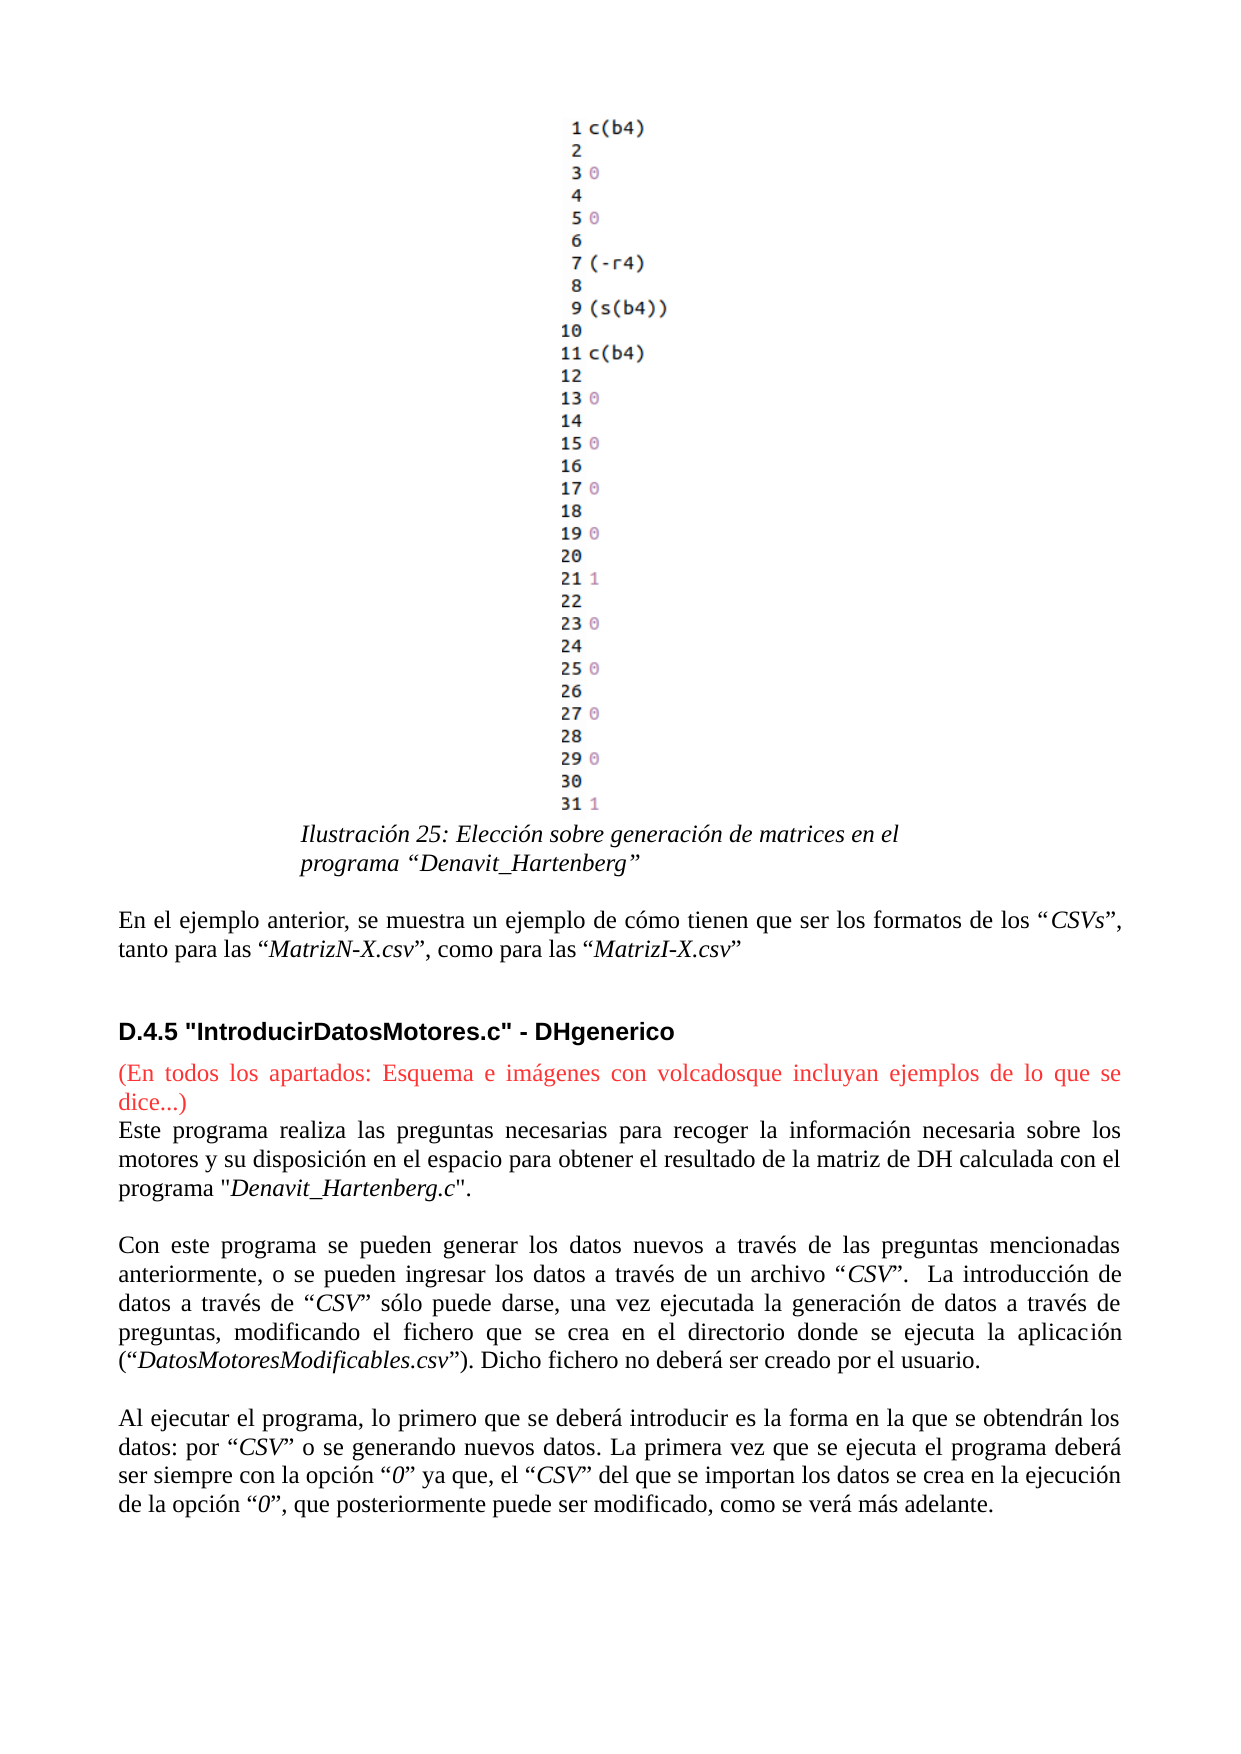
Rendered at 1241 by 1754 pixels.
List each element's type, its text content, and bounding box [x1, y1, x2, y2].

subtitle D.4.5 "IntroducirDatosMotores.c" - DHgenerico [118, 1017, 1122, 1046]
text Este programa realiza las preguntas necesarias para recoger la información necesaria sobre los motores y su disposición en el espacio para obtener el resultado de la matriz de DH calculada con el programa "Denavit_Hartenberg.c". [118, 1116, 1122, 1202]
text Al ejecutar el programa, lo primero que se deberá introducir es la forma en la que se obtendrán los datos: por “CSV” o se generando nuevos datos. La primera vez que se ejecuta el programa deberá ser siempre con la opción “0” ya que, el “CSV” del que se importan los datos se crea en la ejecución de la opción “0”, que posteriormente puede ser modificado, como se verá más adelante. [118, 1403, 1122, 1518]
text En el ejemplo anterior, se muestra un ejemplo de cómo tienen que ser los formatos de los “CSVs”, tanto para las “MatrizN-X.csv”, como para las “MatrizI-X.csv” [118, 906, 1122, 963]
text Ilustración 25: Elección sobre generación de matrices en el programa “Denavit_Hartenberg” [300, 131, 940, 877]
text (En todos los apartados: Esquema e imágenes con volcadosque incluyan ejemplos de lo que se dice...) [118, 1058, 1122, 1116]
picture [562, 118, 679, 820]
text Con este programa se pueden generar los datos nuevos a través de las preguntas mencionadas anteriormente, o se pueden ingresar los datos a través de un archivo “CSV”. La introducción de datos a través de “CSV” sólo puede darse, una vez ejecutada la generación de datos a través de preguntas, modificando el fichero que se crea en el directorio donde se ejecuta la aplicación (“DatosMotoresModificables.csv”). Dicho fichero no deberá ser creado por el usuario. [118, 1231, 1122, 1374]
